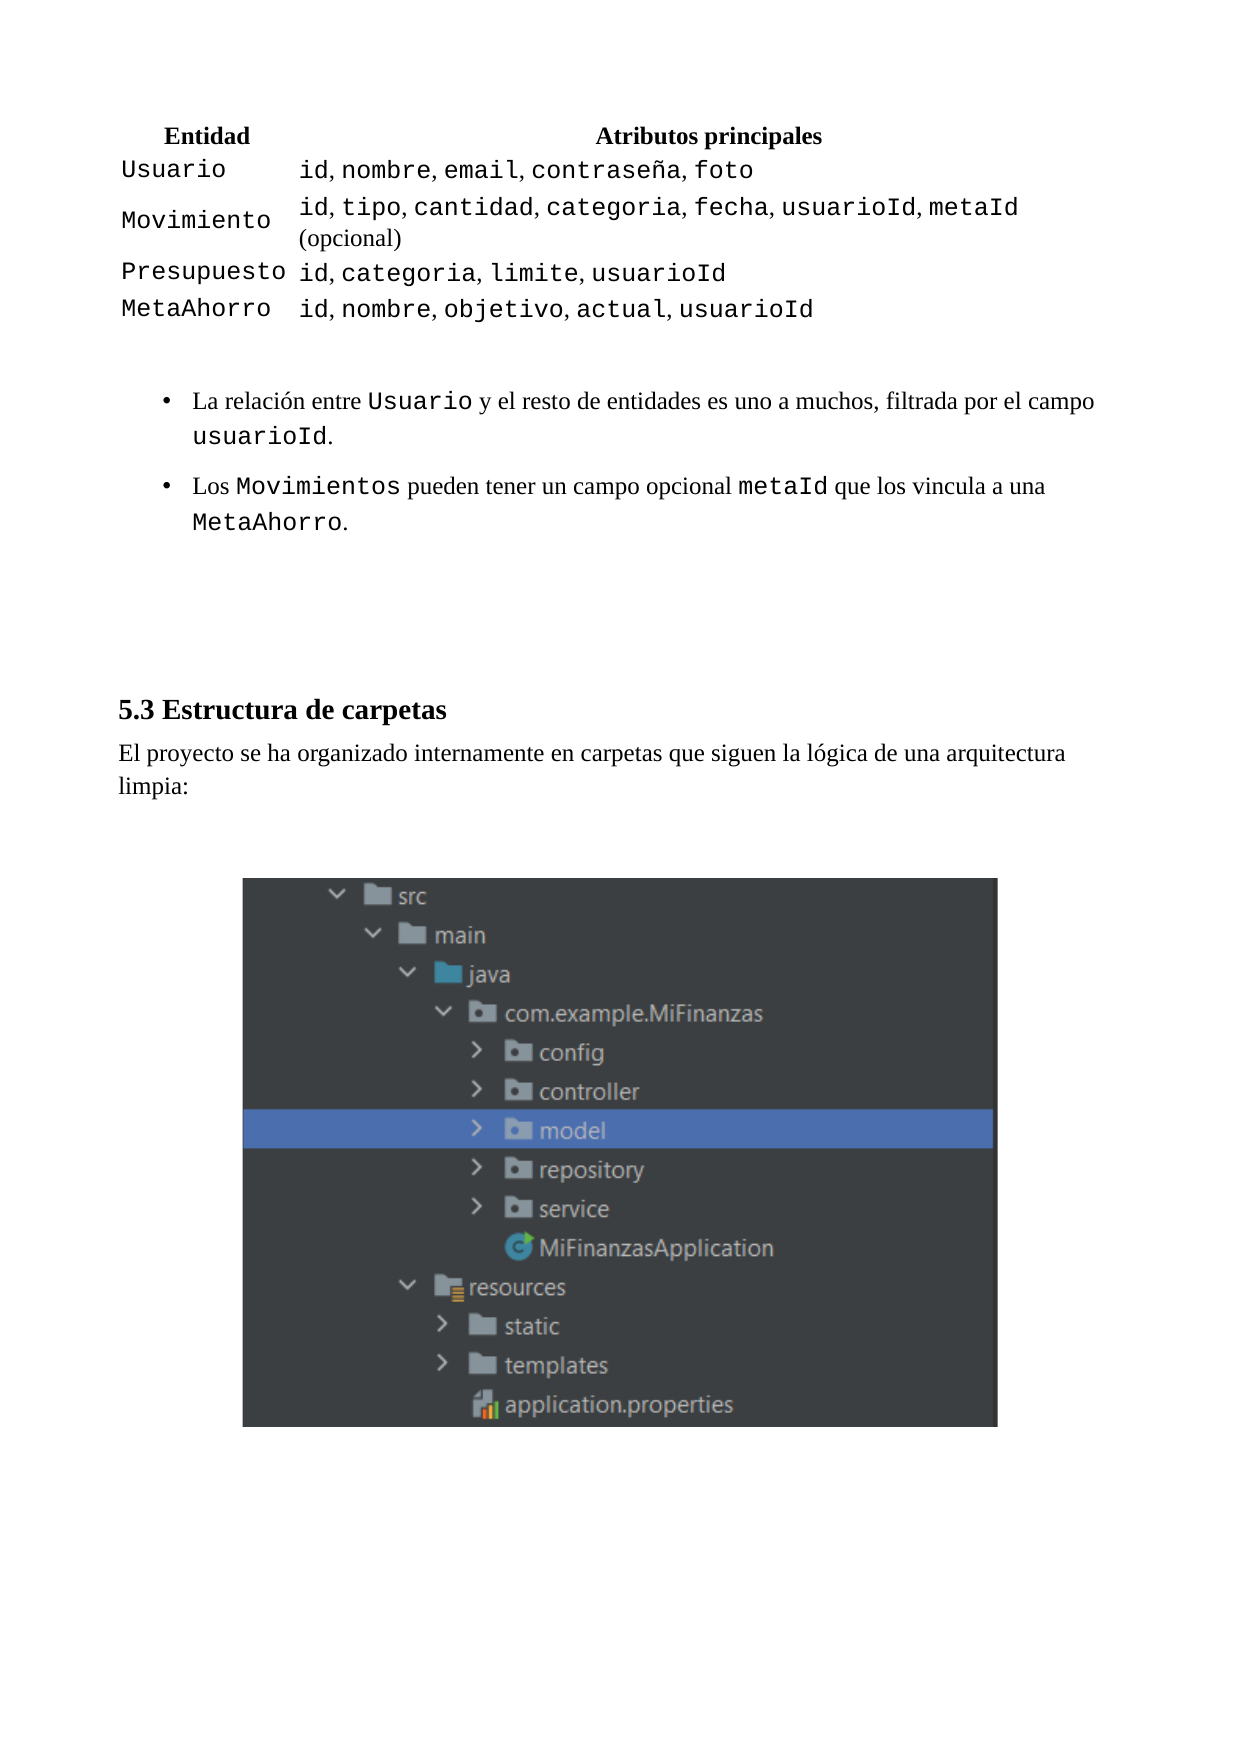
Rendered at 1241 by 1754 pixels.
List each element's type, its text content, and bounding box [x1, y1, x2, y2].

table_cell id, nombre, objetivo, actual, usuarioId [296, 291, 1122, 328]
table_cell id, nombre, email, contraseña, foto [296, 153, 1122, 189]
list La relación entre Usuario y el resto de entidades es uno a muchos, filtrada por el campo usuarioId. [162, 386, 1122, 452]
table_cell id, categoria, limite, usuarioId [296, 255, 1122, 291]
subtitle 5.3 Estructura de carpetas [118, 692, 1122, 726]
table_cell Usuario [118, 153, 296, 189]
table_cell Movimiento [118, 189, 296, 255]
text El proyecto se ha organizado internamente en carpetas que siguen la lógica de una arquitectura limpia: [118, 738, 1122, 800]
picture [242, 878, 998, 1427]
list Los Movimientos pueden tener un campo opcional metaId que los vincula a una MetaAhorro. [162, 471, 1122, 537]
table_cell MetaAhorro [118, 291, 296, 328]
table_cell id, tipo, cantidad, categoria, fecha, usuarioId, metaId (opcional) [296, 189, 1122, 255]
table_header Entidad [118, 118, 296, 153]
table_cell Presupuesto [118, 255, 296, 291]
table_header Atributos principales [296, 118, 1122, 153]
